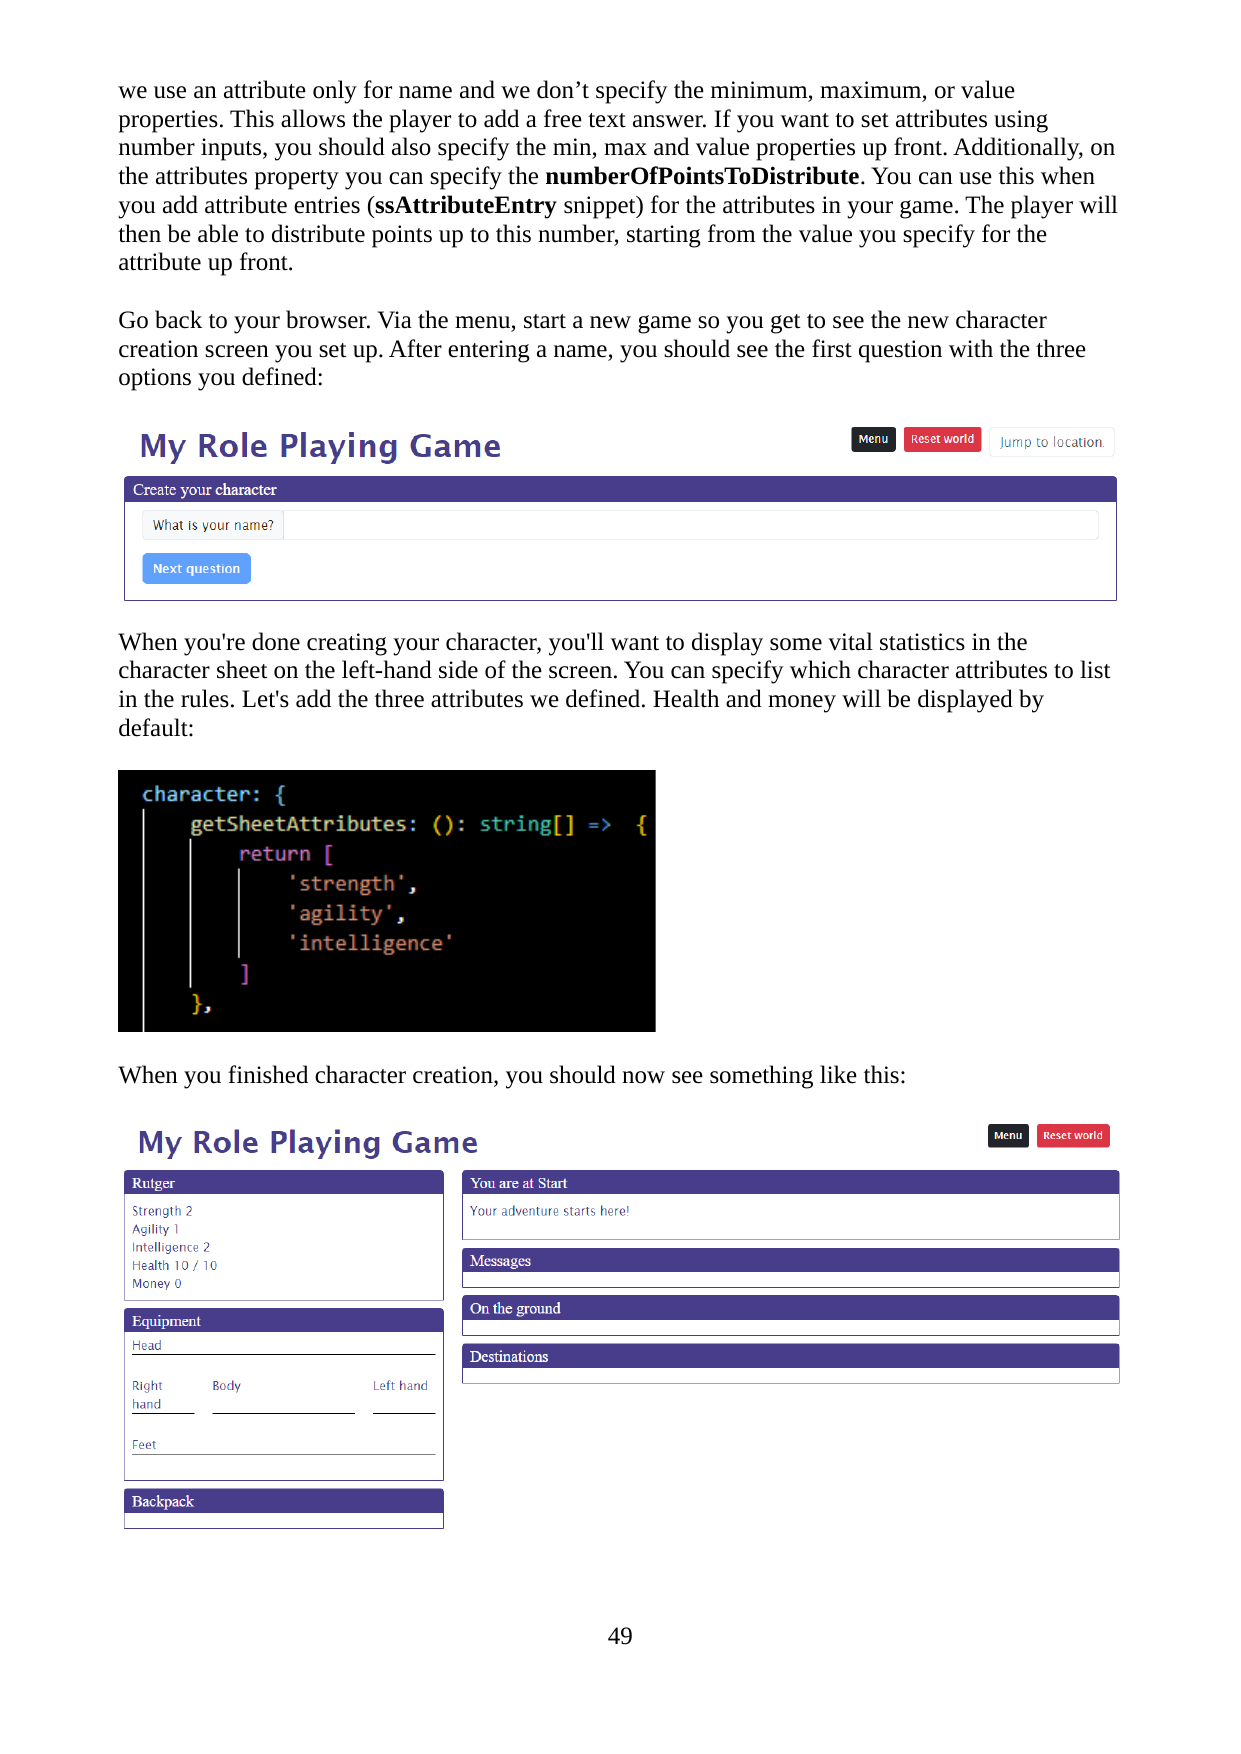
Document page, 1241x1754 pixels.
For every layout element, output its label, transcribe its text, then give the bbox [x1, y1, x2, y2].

text When you're done creating your character, you'll want to display some vital statistics in the character sheet on the left-hand side of the screen. You can specify which character attributes to list in the rules. Let's add the three attributes we defined. Health and money will be displayed by default: [118, 627, 1122, 742]
text we use an attribute only for name and we don’t specify the minimum, maximum, or value properties. This allows the player to add a free text answer. If you want to set attributes using number inputs, you should also specify the min, max and value properties up front. Additionally, on the attributes property you can specify the numberOfPointsToDistribute. You can use this when you add attribute entries (ssAttributeEntry snippet) for the attributes in your game. The player will then be able to distribute points up to this number, starting from the value you specify for the attribute up front. [118, 75, 1122, 276]
text When you finished character creation, you should now see something like this: [118, 1060, 1122, 1089]
text Go back to your browser. Via the menu, start a new game so you get to see the new character creation screen you set up. After entering a name, you should see the first question with the three options you defined: [118, 305, 1122, 391]
